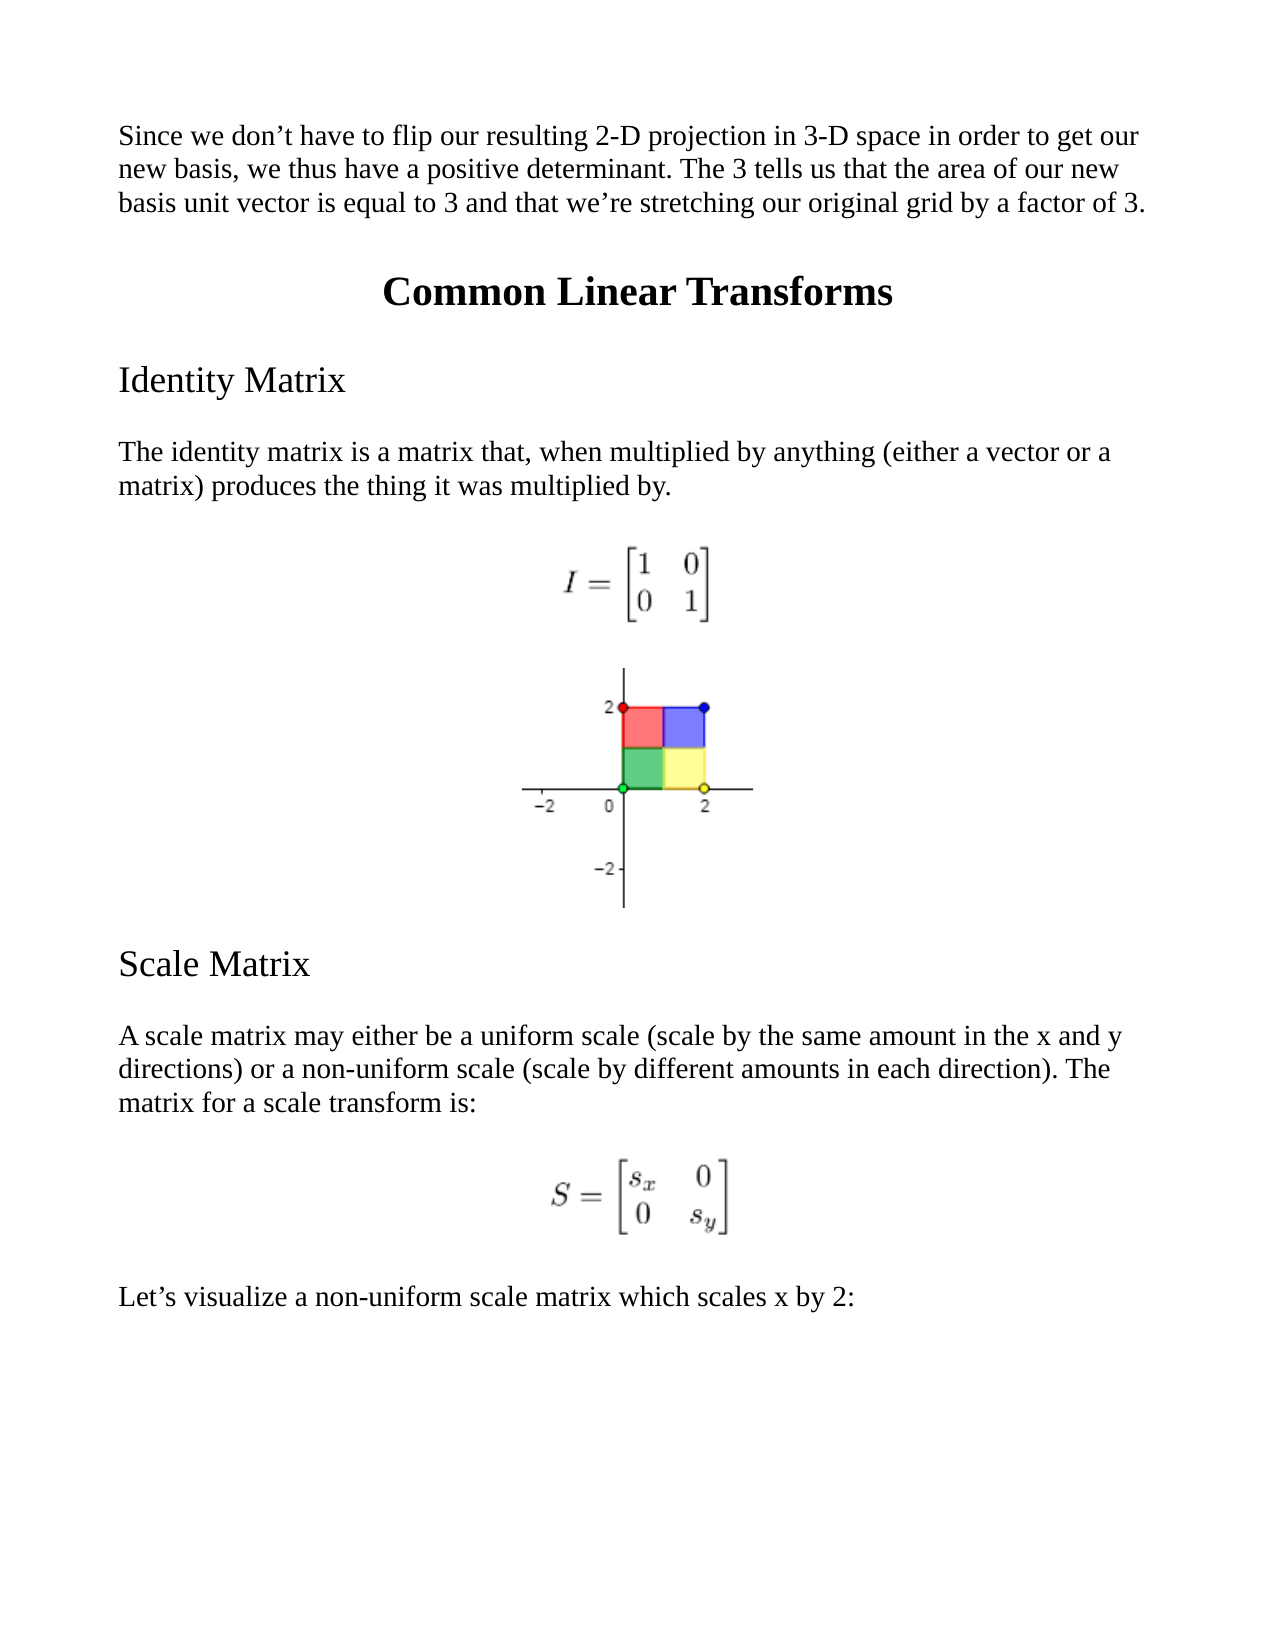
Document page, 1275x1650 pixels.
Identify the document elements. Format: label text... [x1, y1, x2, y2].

text Scale Matrix [118, 941, 1157, 984]
text Identity Matrix [118, 358, 1157, 401]
text The identity matrix is a matrix that, when multiplied by anything (either a vector or a matrix) produces the thing it was multiplied by. [118, 434, 1157, 501]
text Since we don’t have to flip our resulting 2-D projection in 3-D space in order to get our new basis, we thus have a positive determinant. The 3 tells us that the area of our new basis unit vector is equal to 3 and that we’re stretching our original grid by a factor of 3. [118, 118, 1157, 219]
picture [521, 668, 754, 908]
text A scale matrix may either be a uniform scale (scale by the same amount in the x and y directions) or a non-uniform scale (scale by different amounts in each direction). The matrix for a scale transform is: [118, 1018, 1157, 1118]
picture [528, 1152, 747, 1246]
picture [546, 535, 729, 635]
text Let’s visualize a non-uniform scale matrix which scales x by 2: [118, 1279, 1157, 1313]
text Common Linear Transforms [118, 267, 1157, 314]
